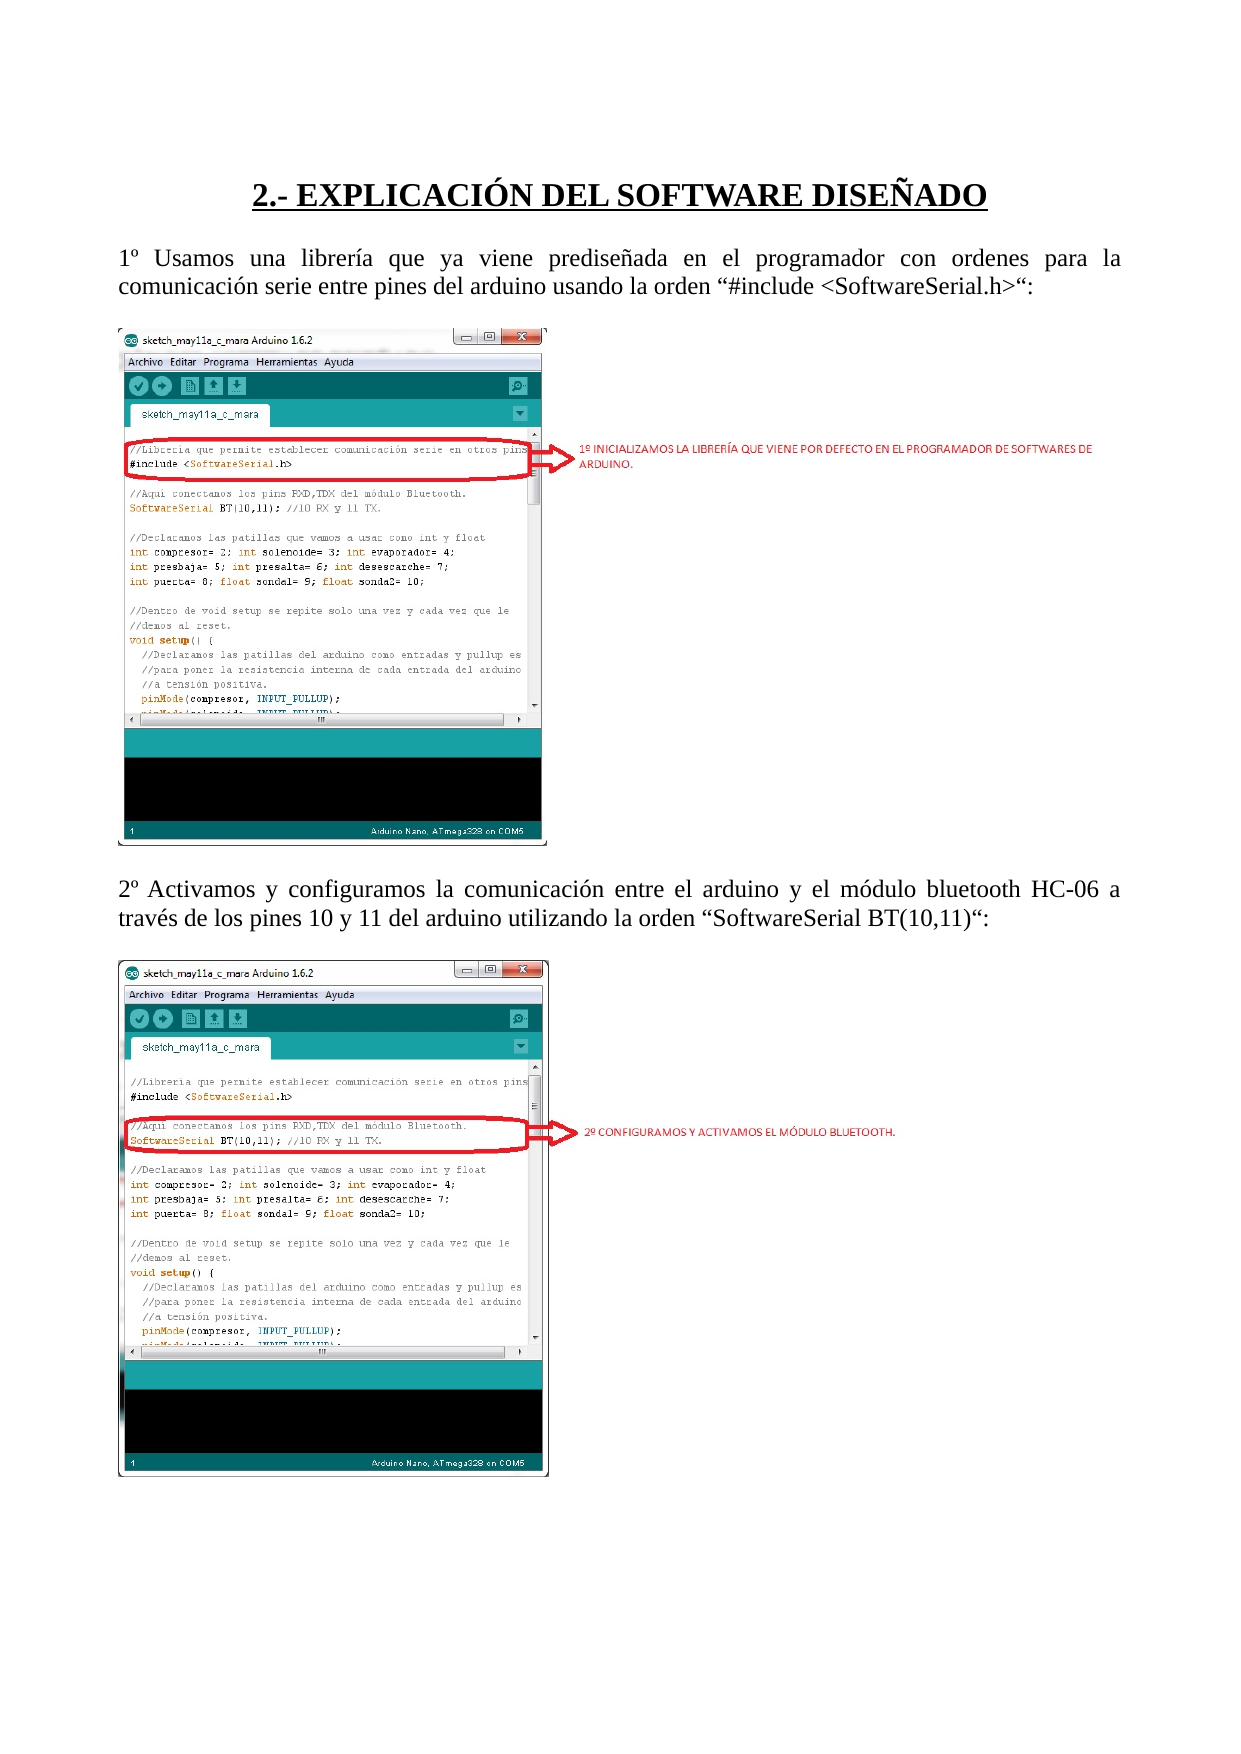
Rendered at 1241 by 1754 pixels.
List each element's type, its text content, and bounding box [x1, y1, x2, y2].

text 2.- EXPLICACIÓN DEL SOFTWARE DISEÑADO [118, 176, 1122, 214]
text 1º Usamos una librería que ya viene prediseñada en el programador con ordenes para la comunicación serie entre pines del arduino usando la orden “#include <SoftwareSerial.h>“: [118, 243, 1122, 300]
picture [118, 960, 1122, 1477]
text 2º Activamos y configuramos la comunicación entre el arduino y el módulo bluetooth HC-06 a través de los pines 10 y 11 del arduino utilizando la orden “SoftwareSerial BT(10,11)“: [118, 874, 1122, 932]
picture [118, 328, 1122, 846]
